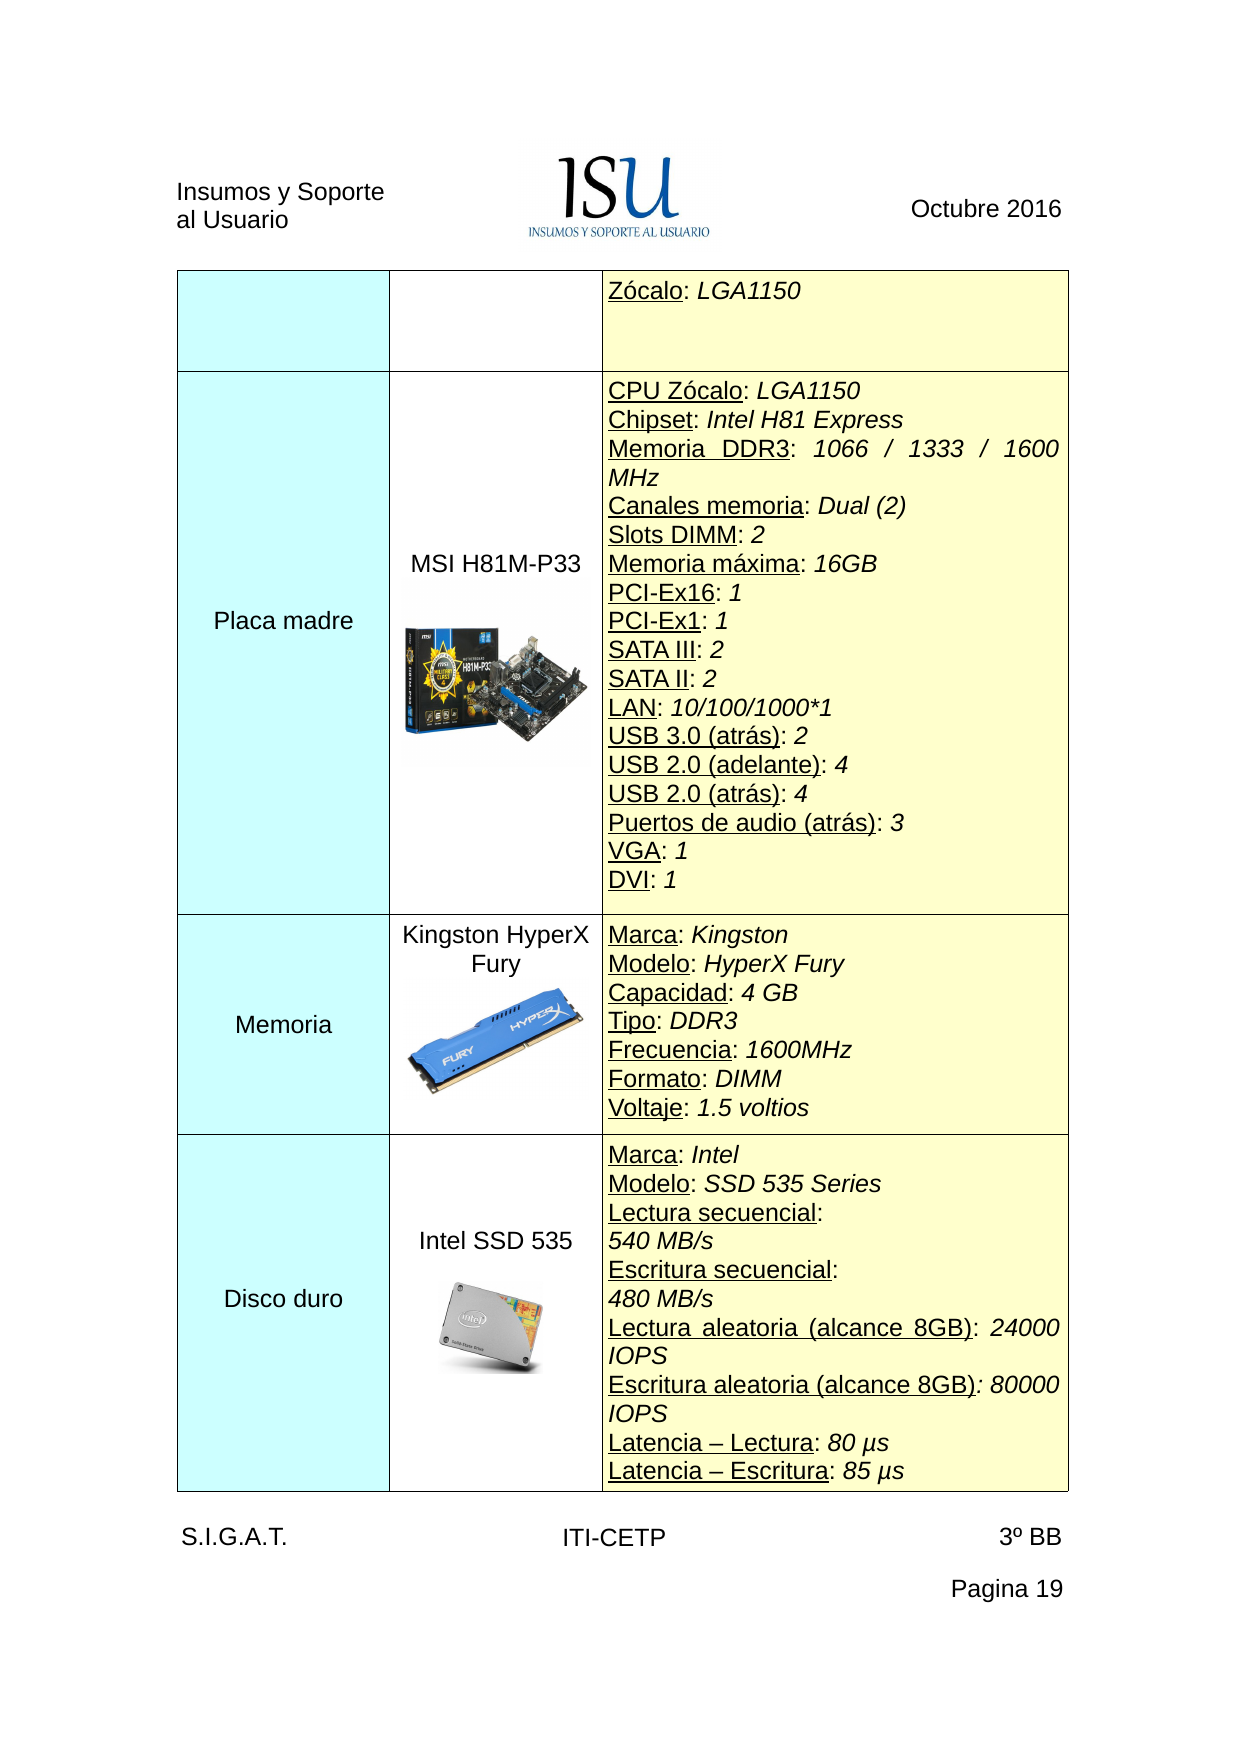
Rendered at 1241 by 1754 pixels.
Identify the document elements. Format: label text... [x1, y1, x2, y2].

table_cell Marca: Intel Modelo: SSD 535 Series Lectura secuencial: 540 MB/s Escritura secuencial: 480 MB/s Lectura aleatoria (alcance 8GB): 24000 IOPS Escritura aleatoria (alcance 8GB): 80000 IOPS Latencia – Lectura: 80 µs Latencia – Escritura: 85 µs [603, 1135, 1068, 1491]
picture [401, 577, 591, 767]
table_cell [390, 271, 602, 371]
picture [403, 977, 589, 1100]
table_cell Memoria [178, 915, 389, 1134]
table_cell Kingston HyperX Fury [390, 915, 602, 1134]
picture [517, 138, 723, 252]
table_cell Disco duro [178, 1135, 389, 1491]
picture [438, 1281, 544, 1374]
table_cell Marca: Kingston Modelo: HyperX Fury Capacidad: 4 GB Tipo: DDR3 Frecuencia: 1600MHz Formato: DIMM Voltaje: 1.5 voltios [603, 915, 1068, 1134]
table_cell [390, 1374, 602, 1491]
table_cell [178, 271, 389, 371]
table_cell MSI H81M-P33 [390, 372, 602, 914]
table_cell Placa madre [178, 372, 389, 914]
table_cell Zócalo: LGA1150 [603, 271, 1068, 371]
table_cell CPU Zócalo: LGA1150 Chipset: Intel H81 Express Memoria DDR3: 1066 / 1333 / 1600 MHz Canales memoria: Dual (2) Slots DIMM: 2 Memoria máxima: 16GB PCI-Ex16: 1 PCI-Ex1: 1 SATA III: 2 SATA II: 2 LAN: 10/100/1000*1 USB 3.0 (atrás): 2 USB 2.0 (adelante): 4 USB 2.0 (atrás): 4 Puertos de audio (atrás): 3 VGA: 1 DVI: 1 [603, 372, 1068, 914]
table_cell Intel SSD 535 [390, 1135, 602, 1373]
